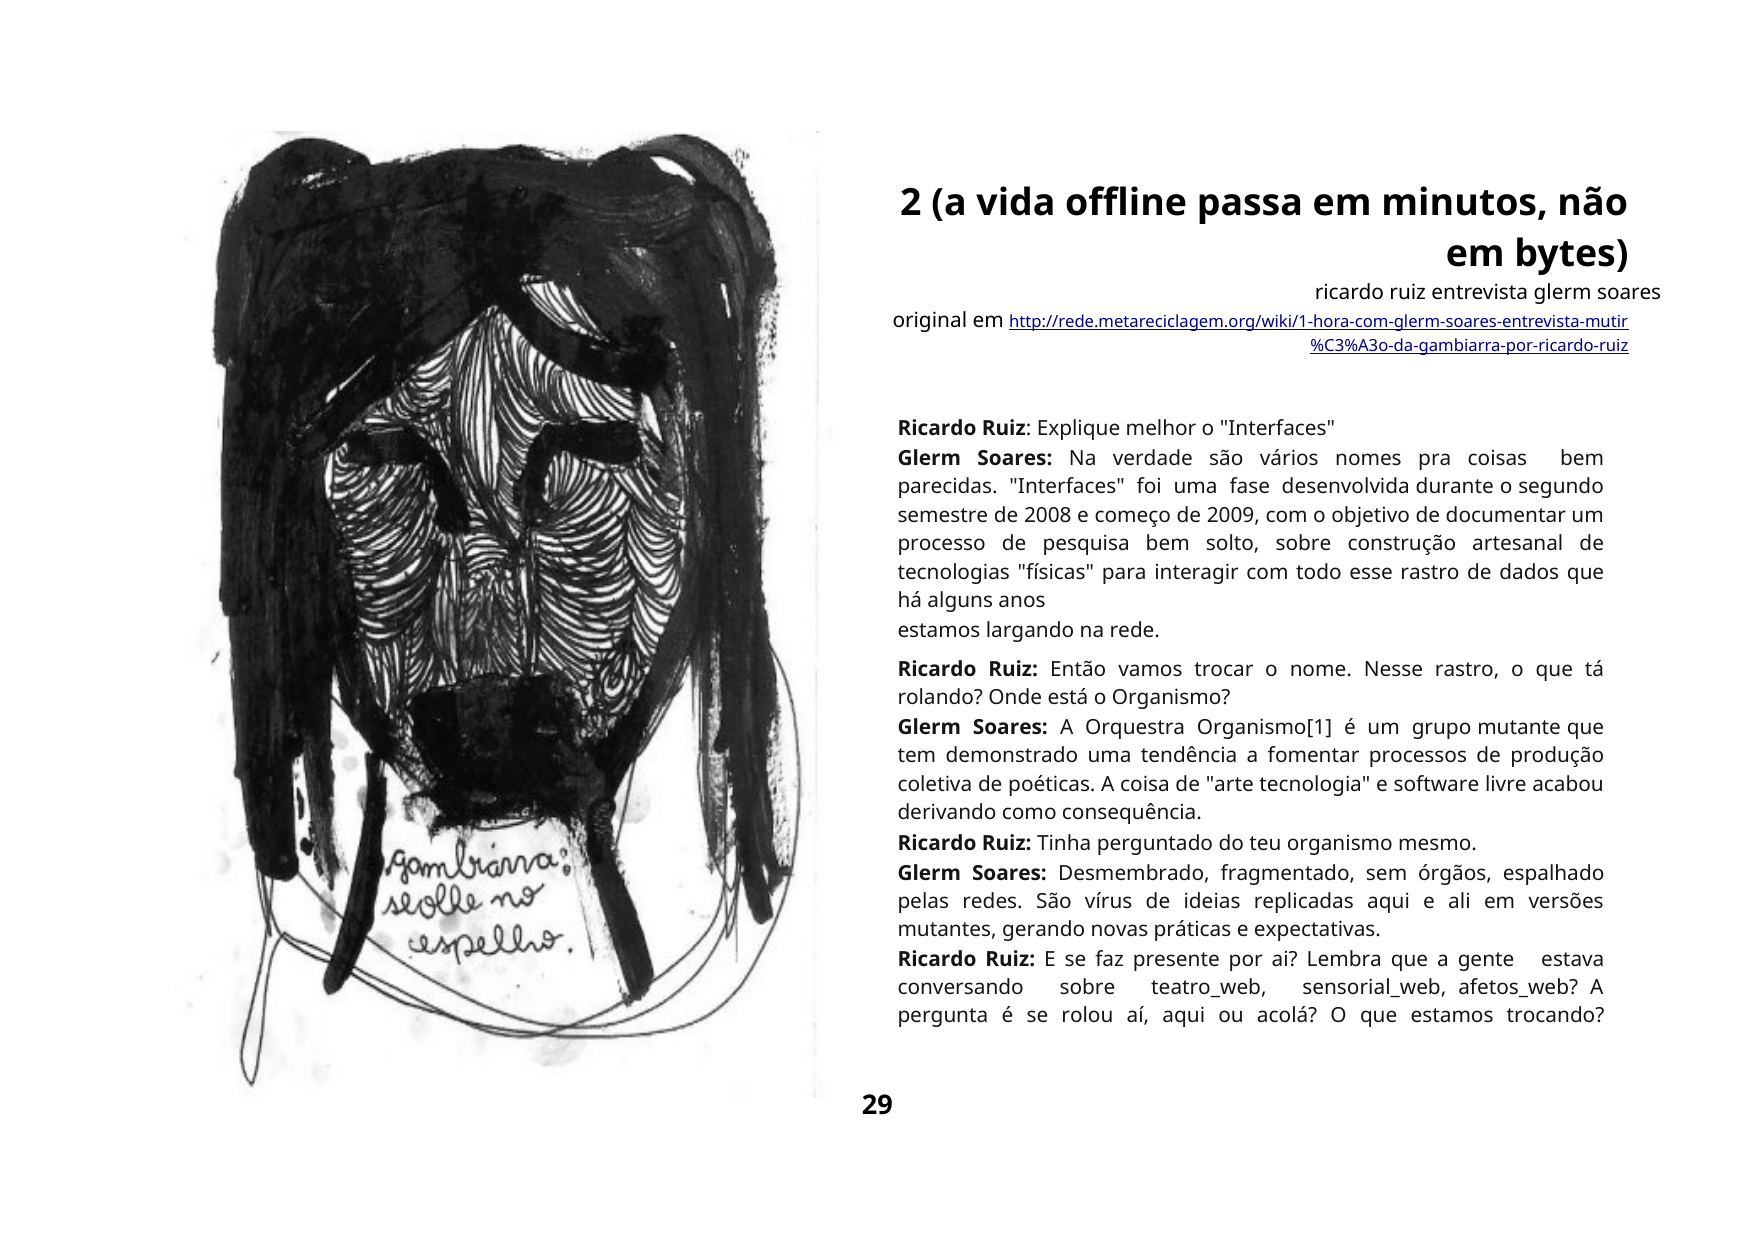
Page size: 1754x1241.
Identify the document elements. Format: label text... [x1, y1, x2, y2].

text original em http://rede.metareciclagem.org/wiki/1-hora-com-glerm-soares-entrevista-mutir%C3%A3o-da-gambiarra-por-ricardo-ruiz [866, 306, 1628, 357]
text Ricardo Ruiz: Então vamos trocar o nome. Nesse rastro, o que tá rolando? Onde está o Organismo? [897, 654, 1605, 711]
text Ricardo Ruiz: Explique melhor o "Interfaces" [897, 413, 1605, 442]
text Ricardo Ruiz: Tinha perguntado do teu organismo mesmo. [897, 828, 1605, 856]
text ricardo ruiz entrevista glerm soares [864, 277, 1661, 306]
text Glerm Soares: A Orquestra Organismo[1] é um grupo mutante que tem demonstrado uma tendência a fomentar processos de produção coletiva de poéticas. A coisa de "arte tecnologia" e software livre acabou derivando como consequência. [897, 712, 1605, 826]
picture [157, 131, 836, 1098]
text estamos largando na rede. [897, 615, 1605, 643]
text 2 (a vida offline passa em minutos, não em bytes) [864, 175, 1628, 277]
text Glerm Soares: Desmembrado, fragmentado, sem órgãos, espalhado pelas redes. São vírus de ideias replicadas aqui e ali em versões mutantes, gerando novas práticas e expectativas. [897, 858, 1605, 943]
text Glerm Soares: Na verdade são vários nomes pra coisas bem parecidas. "Interfaces" foi uma fase desenvolvida durante o segundo semestre de 2008 e começo de 2009, com o objetivo de documentar um processo de pesquisa bem solto, sobre construção artesanal de tecnologias "físicas" para interagir com todo esse rastro de dados que há alguns anos [897, 443, 1605, 614]
text Ricardo Ruiz: E se faz presente por ai? Lembra que a gente estava conversando sobre teatro_web, sensorial_web, afetos_web? A pergunta é se rolou aí, aqui ou acolá? O que estamos trocando? [897, 944, 1605, 1029]
